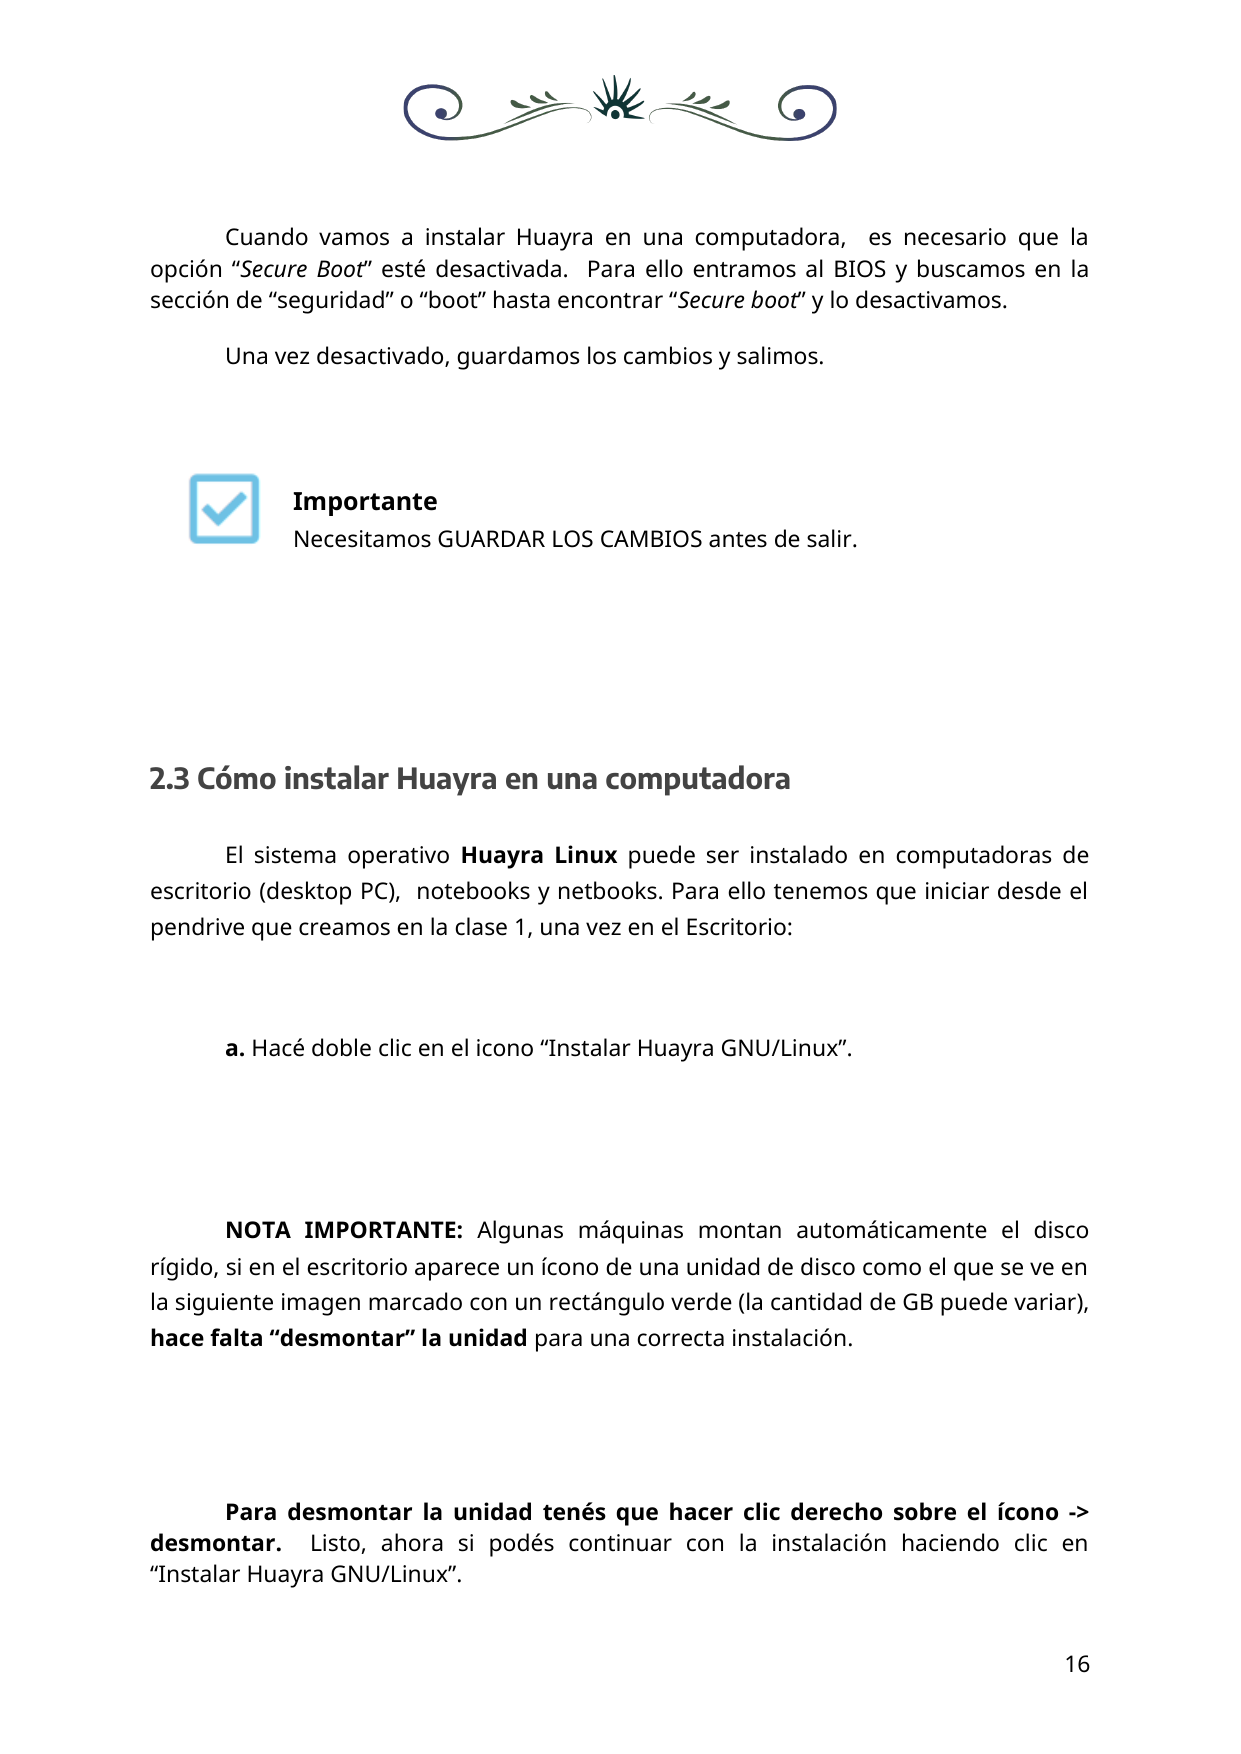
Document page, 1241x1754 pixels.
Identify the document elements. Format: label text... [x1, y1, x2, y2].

text Importante Necesitamos GUARDAR LOS CAMBIOS antes de salir. [274, 484, 1090, 554]
picture [403, 75, 837, 141]
subtitle 2.3 Cómo instalar Huayra en una computadora [150, 705, 1090, 796]
text [150, 484, 175, 554]
picture [175, 466, 274, 555]
text a. Hacé doble clic en el icono “Instalar Huayra GNU/Linux”. [150, 1032, 1090, 1063]
text El sistema operativo Huayra Linux puede ser instalado en computadoras de escritorio (desktop PC), notebooks y netbooks. Para ello tenemos que iniciar desde el pendrive que creamos en la clase 1, una vez en el Escritorio: [150, 839, 1090, 942]
text Una vez desactivado, guardamos los cambios y salimos. [150, 340, 1090, 371]
text NOTA IMPORTANTE: Algunas máquinas montan automáticamente el disco rígido, si en el escritorio aparece un ícono de una unidad de disco como el que se ve en la siguiente imagen marcado con un rectángulo verde (la cantidad de GB puede variar), hace falta “desmontar” la unidad para una correcta instalación. [150, 1214, 1090, 1353]
text Para desmontar la unidad tenés que hacer clic derecho sobre el ícono -> desmontar. Listo, ahora si podés continuar con la instalación haciendo clic en “Instalar Huayra GNU/Linux”. [150, 1496, 1090, 1589]
text Cuando vamos a instalar Huayra en una computadora, es necesario que la opción “Secure Boot” esté desactivada. Para ello entramos al BIOS y buscamos en la sección de “seguridad” o “boot” hasta encontrar “Secure boot” y lo desactivamos. [150, 221, 1090, 315]
